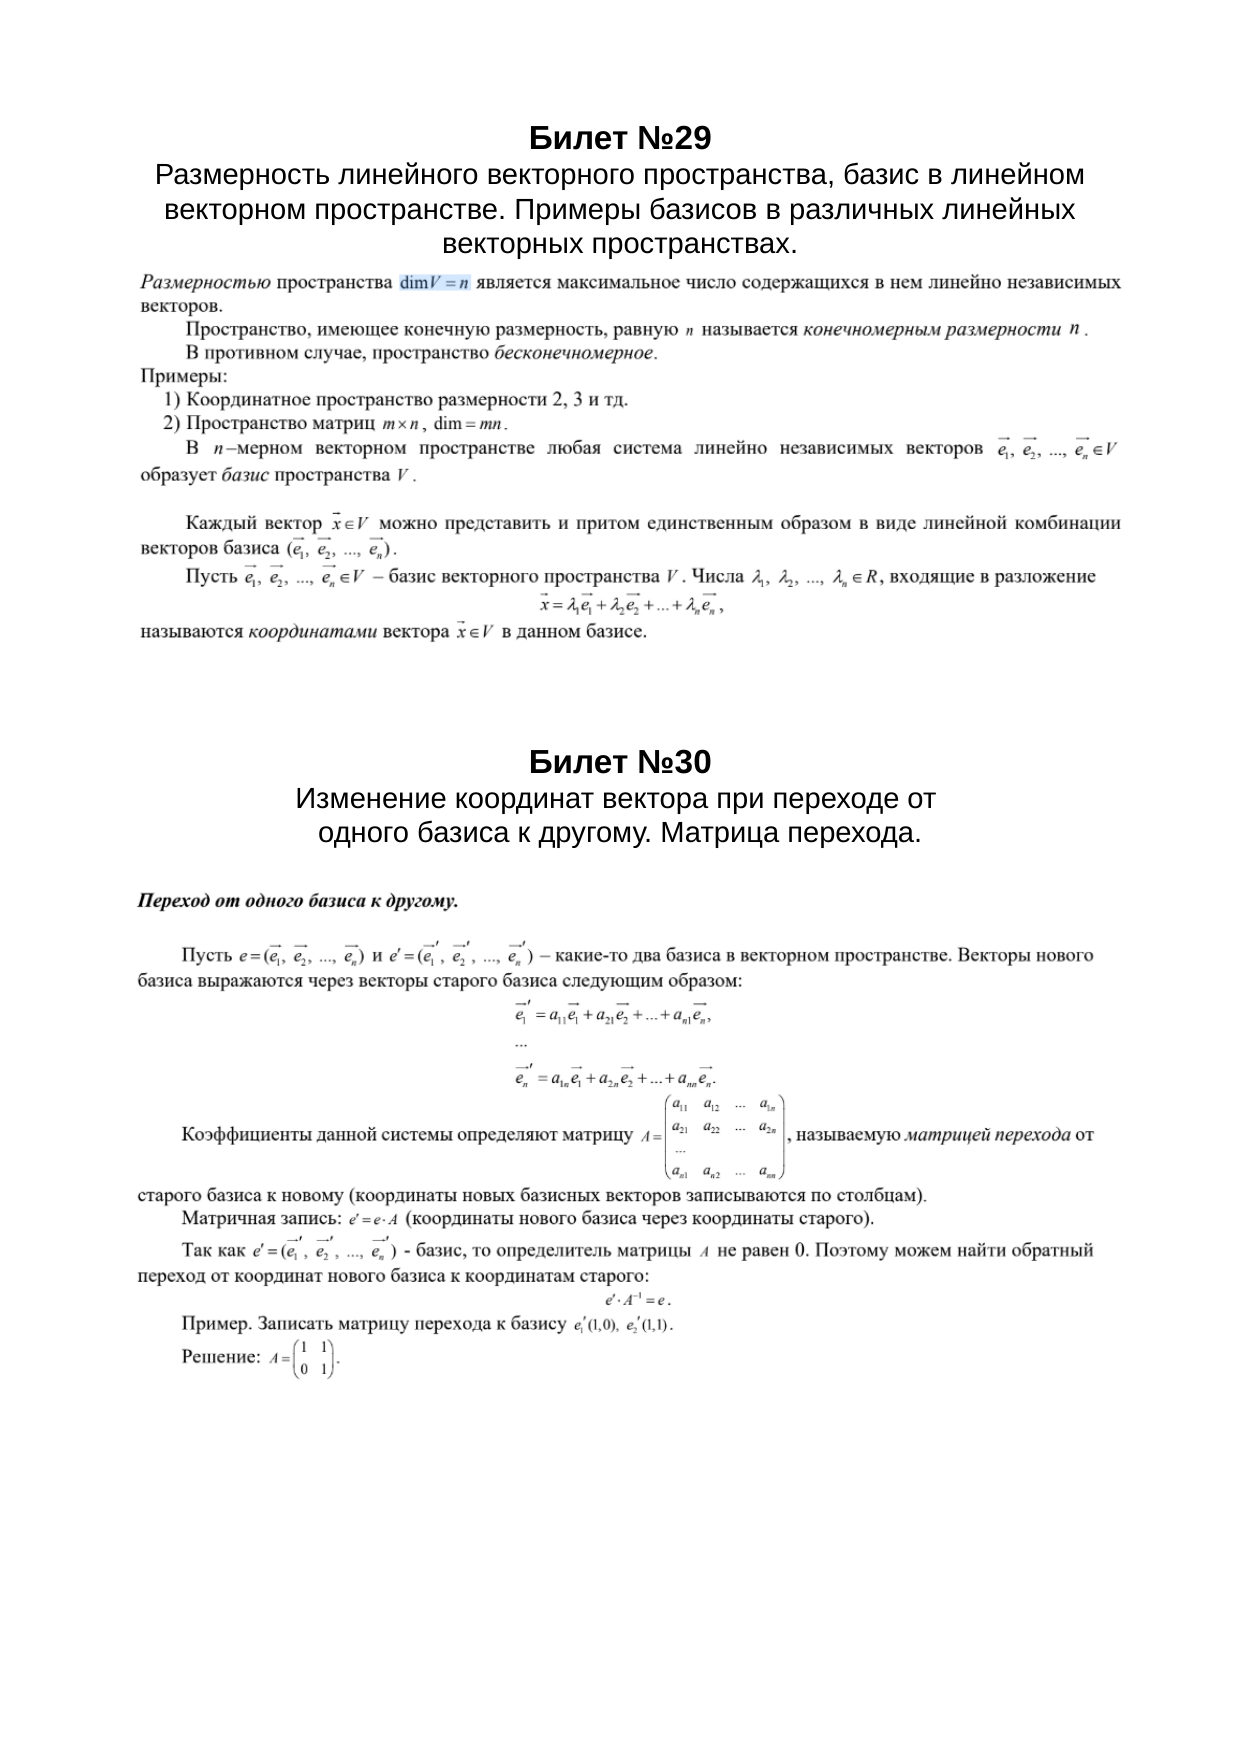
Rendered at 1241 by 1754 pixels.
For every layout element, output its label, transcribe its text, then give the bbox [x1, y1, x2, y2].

text Размерность линейного векторного пространства, базис в линейном [118, 157, 1122, 191]
text одного базиса к другому. Матрица перехода. [118, 815, 1122, 849]
text Изменение координат вектора при переходе от [118, 780, 1122, 815]
text векторных пространствах. [118, 225, 1122, 260]
text векторном пространстве. Примеры базисов в различных линейных [118, 191, 1122, 225]
picture [118, 883, 1123, 1397]
text Билет №29 [118, 118, 1122, 157]
picture [129, 268, 1134, 645]
text Билет №30 [118, 742, 1122, 780]
